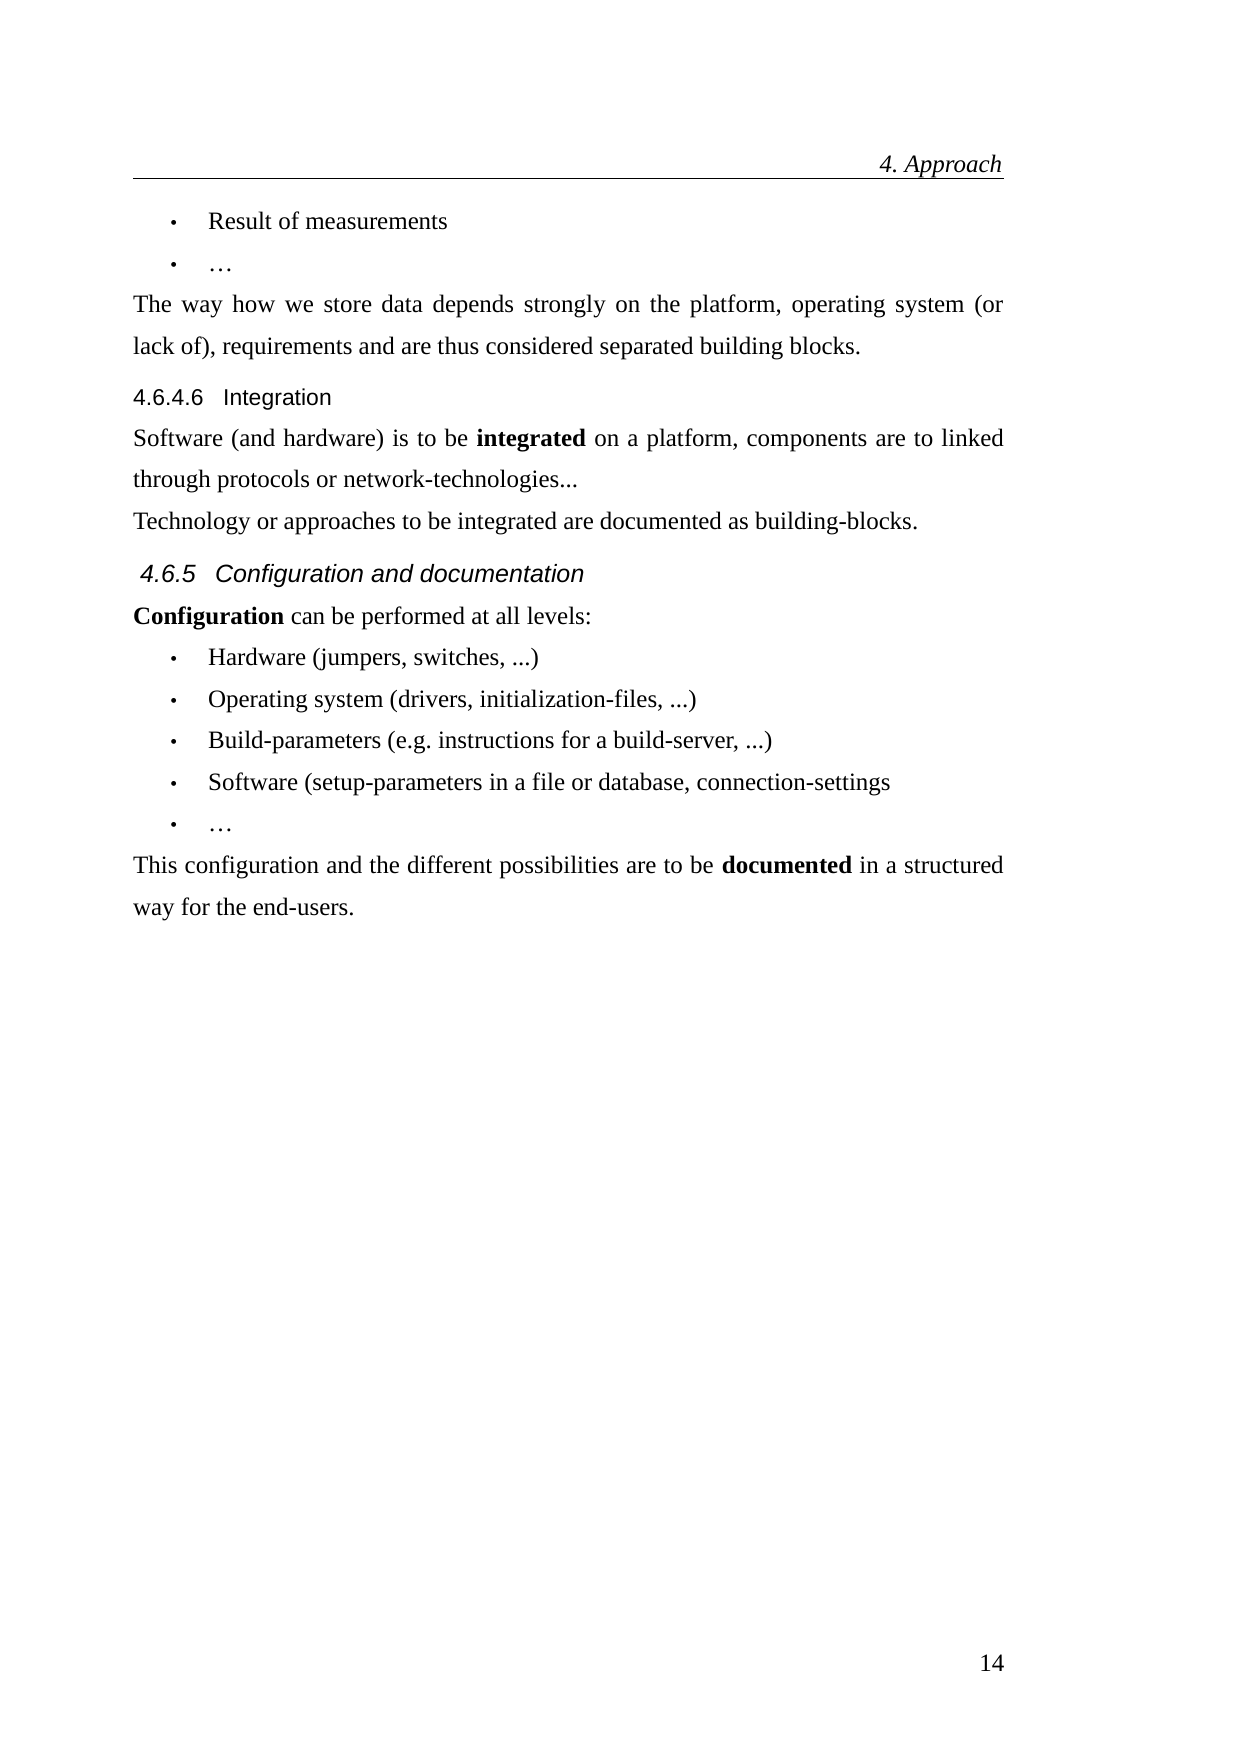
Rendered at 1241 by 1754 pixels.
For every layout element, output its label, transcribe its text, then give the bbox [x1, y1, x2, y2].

list Build-parameters (e.g. instructions for a build-server, ...) [170, 726, 1004, 754]
list The way how we store data depends strongly on the platform, operating system (or lack of), requirements and are thus considered separated building blocks. [133, 290, 1004, 360]
list … [170, 809, 1004, 837]
subtitle Integration [133, 385, 1004, 410]
subtitle Configuration and documentation [140, 560, 1004, 588]
list Software (setup-parameters in a file or database, connection-settings [170, 768, 1004, 796]
list … [170, 249, 1004, 277]
list Result of measurements [170, 207, 1004, 235]
text Technology or approaches to be integrated are documented as building-blocks. [133, 507, 1004, 535]
list Hardware (jumpers, switches, ...) [170, 643, 1004, 671]
list Operating system (drivers, initialization-files, ...) [170, 685, 1004, 713]
text Configuration can be performed at all levels: [133, 602, 1004, 629]
list This configuration and the different possibilities are to be documented in a structured way for the end-users. [133, 851, 1004, 920]
text Software (and hardware) is to be integrated on a platform, components are to linked through protocols or network-technologies... [133, 424, 1004, 493]
